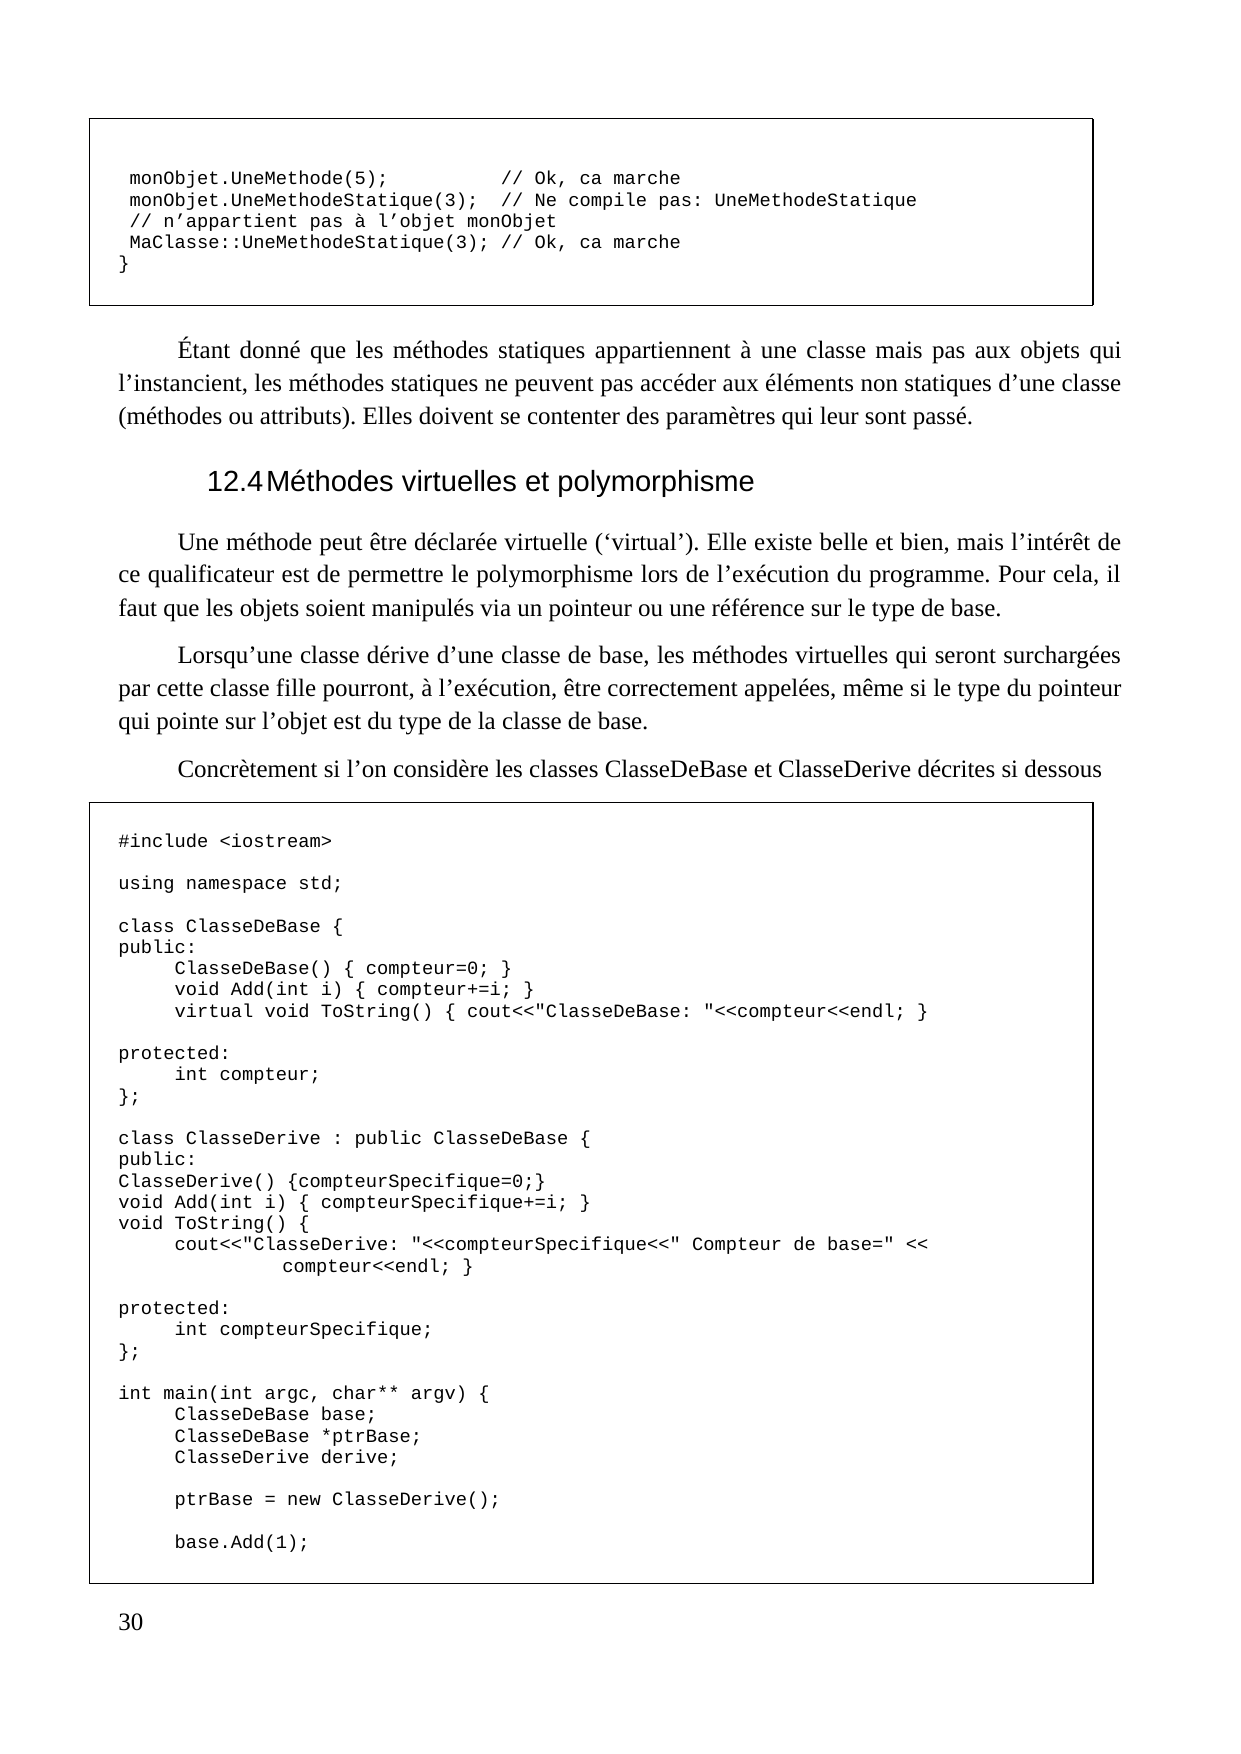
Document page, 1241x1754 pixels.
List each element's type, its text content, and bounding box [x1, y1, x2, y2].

text Concrètement si l’on considère les classes ClasseDeBase et ClasseDerive décrites si dessous [118, 754, 1122, 783]
text Lorsqu’une classe dérive d’une classe de base, les méthodes virtuelles qui seront surchargées par cette classe fille pourront, à l’exécution, être correctement appelées, même si le type du pointeur qui pointe sur l’objet est du type de la classe de base. [118, 640, 1122, 735]
text #include <iostream> using namespace std; class ClasseDeBase { public: ClasseDeBase() { compteur=0; } void Add(int i) { compteur+=i; } virtual void ToString() { cout<<"ClasseDeBase: "<<compteur<<endl; } protected: int compteur; }; class ClasseDerive : public ClasseDeBase { public: ClasseDerive() {compteurSpecifique=0;} void Add(int i) { compteurSpecifique+=i; } void ToString() { cout<<"ClasseDerive: "<<compteurSpecifique<<" Compteur de base=" << compteur<<endl; } protected: int compteurSpecifique; }; int main(int argc, char** argv) { ClasseDeBase base; ClasseDeBase *ptrBase; ClasseDerive derive; ptrBase = new ClasseDerive(); base.Add(1); [90, 803, 1092, 1583]
text Étant donné que les méthodes statiques appartiennent à une classe mais pas aux objets qui l’instancient, les méthodes statiques ne peuvent pas accéder aux éléments non statiques d’une classe (méthodes ou attributs). Elles doivent se contenter des paramètres qui leur sont passé. [118, 335, 1122, 430]
text Une méthode peut être déclarée virtuelle (‘virtual’). Elle existe belle et bien, mais l’intérêt de ce qualificateur est de permettre le polymorphisme lors de l’exécution du programme. Pour cela, il faut que les objets soient manipulés via un pointeur ou une référence sur le type de base. [118, 527, 1122, 621]
text monObjet.UneMethode(5); // Ok, ca marche monObjet.UneMethodeStatique(3); // Ne compile pas: UneMethodeStatique // n’appartient pas à l’objet monObjet MaClasse::UneMethodeStatique(3); // Ok, ca marche } [90, 119, 1092, 305]
subtitle Méthodes virtuelles et polymorphisme [118, 463, 1122, 497]
